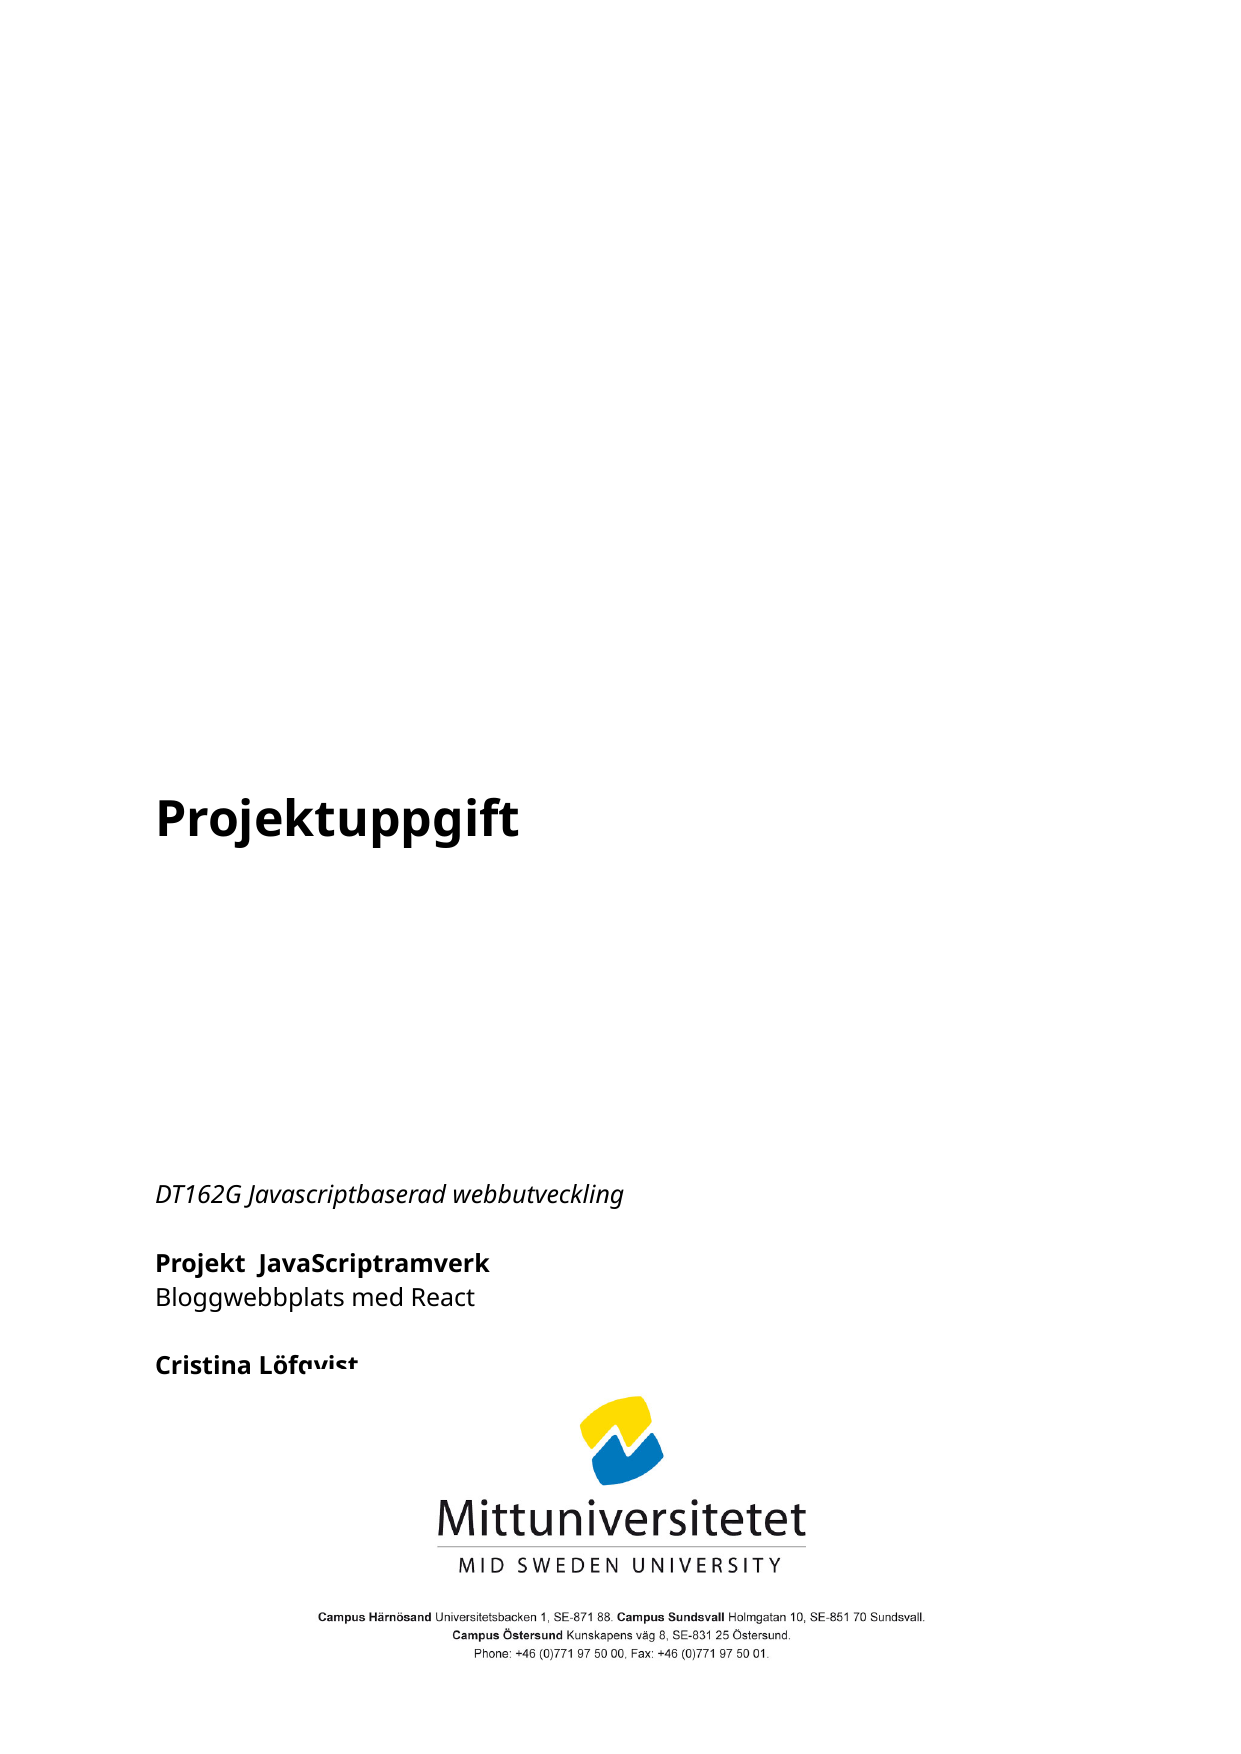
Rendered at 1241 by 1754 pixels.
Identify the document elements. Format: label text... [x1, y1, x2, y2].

text DT162G Javascriptbaserad webbutveckling [155, 1177, 1100, 1211]
text Cristina Löfqvist [155, 1347, 1100, 1381]
text Bloggwebbplats med React [155, 1279, 1100, 1313]
text Projekt JavaScriptramverk [155, 1245, 1100, 1279]
text Projektuppgift [155, 782, 1100, 851]
